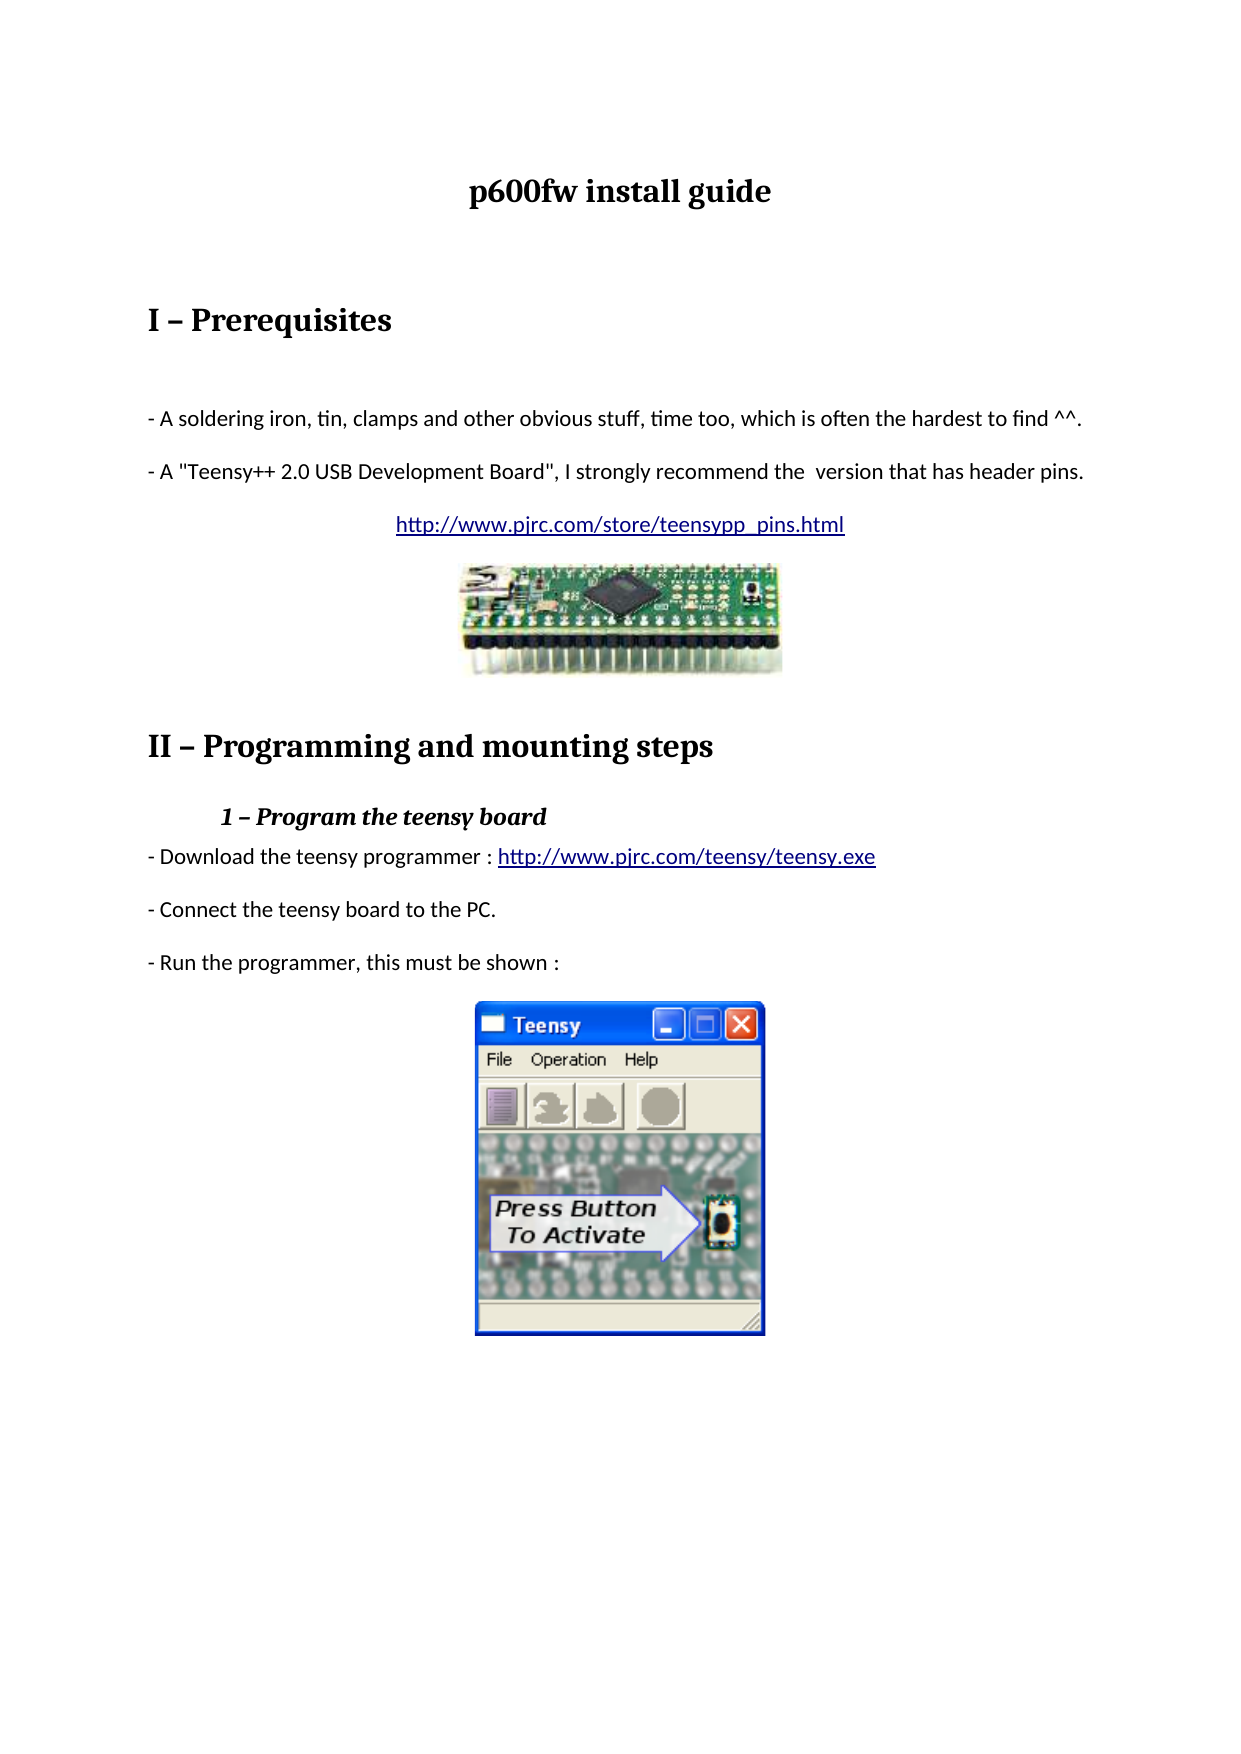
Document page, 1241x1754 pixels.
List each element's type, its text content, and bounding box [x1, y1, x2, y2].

subtitle II – Programming and mounting steps [148, 727, 1093, 766]
text http://www.pjrc.com/store/teensypp_pins.html [148, 510, 1093, 538]
text p600fw install guide [148, 173, 1093, 211]
subtitle 1 – Program the teensy board [148, 803, 1093, 831]
text - A "Teensy++ 2.0 USB Development Board", I strongly recommend the version that has header pins. [148, 457, 1093, 485]
picture [474, 1001, 766, 1336]
text - Run the programmer, this must be shown : [148, 948, 1093, 976]
picture [457, 563, 783, 678]
subtitle I – Prerequisites [148, 301, 1093, 339]
text - Connect the teensy board to the PC. [148, 895, 1093, 923]
text - A soldering iron, tin, clamps and other obvious stuff, time too, which is often the hardest to find ^^. [148, 404, 1093, 432]
text - Download the teensy programmer : http://www.pjrc.com/teensy/teensy.exe [148, 842, 1093, 870]
